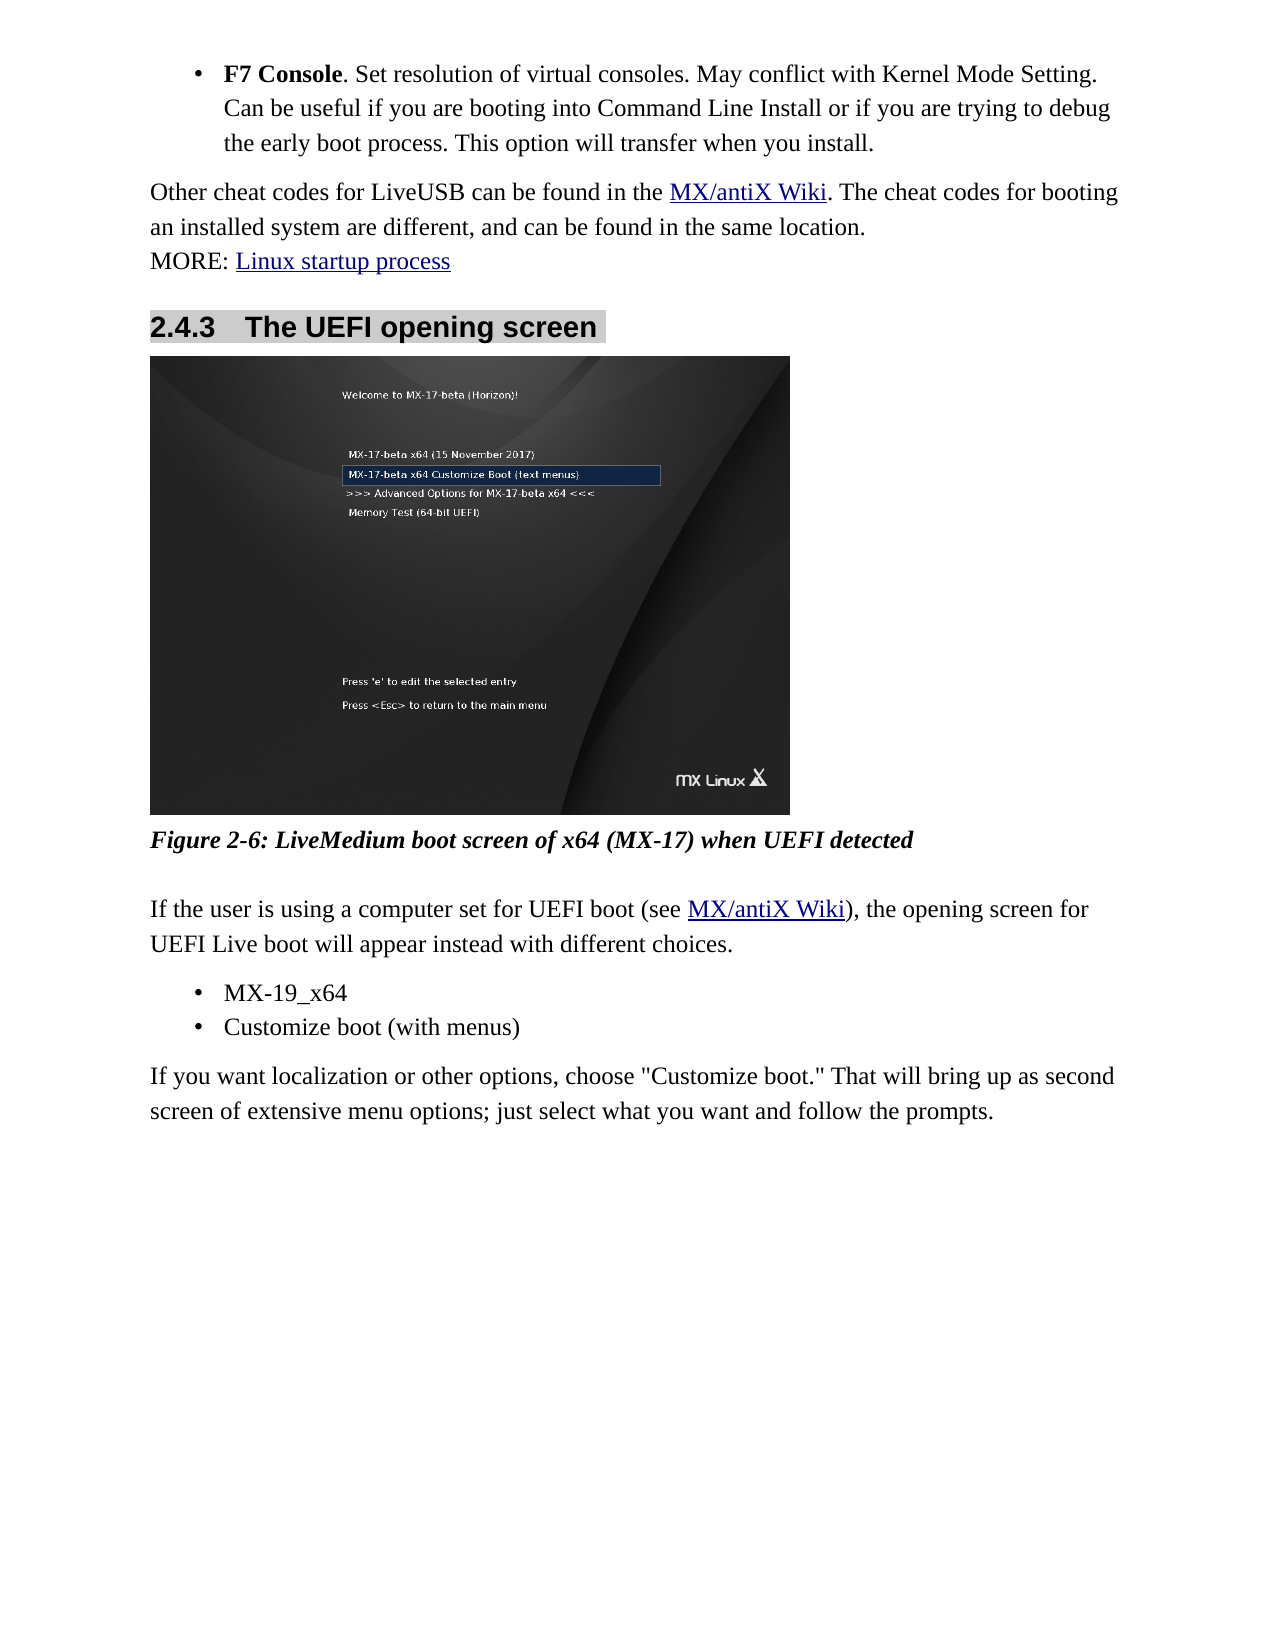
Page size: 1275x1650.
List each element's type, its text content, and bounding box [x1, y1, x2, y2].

text If the user is using a computer set for UEFI boot (see MX/antiX Wiki), the opening screen for UEFI Live boot will appear instead with different choices. [150, 894, 1125, 958]
list F7 Console. Set resolution of virtual consoles. May conflict with Kernel Mode Setting. Can be useful if you are booting into Command Line Install or if you are trying to debug the early boot process. This option will transfer when you install. [194, 59, 1125, 157]
text Figure 2-6: LiveMedium boot screen of x64 (MX-17) when UEFI detected [150, 825, 1125, 854]
picture [150, 356, 790, 815]
subtitle 2.4.3 The UEFI opening screen [606, 310, 1125, 343]
text Other cheat codes for LiveUSB can be found in the MX/antiX Wiki. The cheat codes for booting an installed system are different, and can be found in the same location. [150, 177, 1125, 240]
list Customize boot (with menus) [194, 1012, 1125, 1041]
text If you want localization or other options, choose "Customize boot." That will bring up as second screen of extensive menu options; just select what you want and follow the prompts. [150, 1061, 1125, 1125]
text MORE: Linux startup process [150, 246, 1125, 275]
list MX-19_x64 [194, 978, 1125, 1007]
